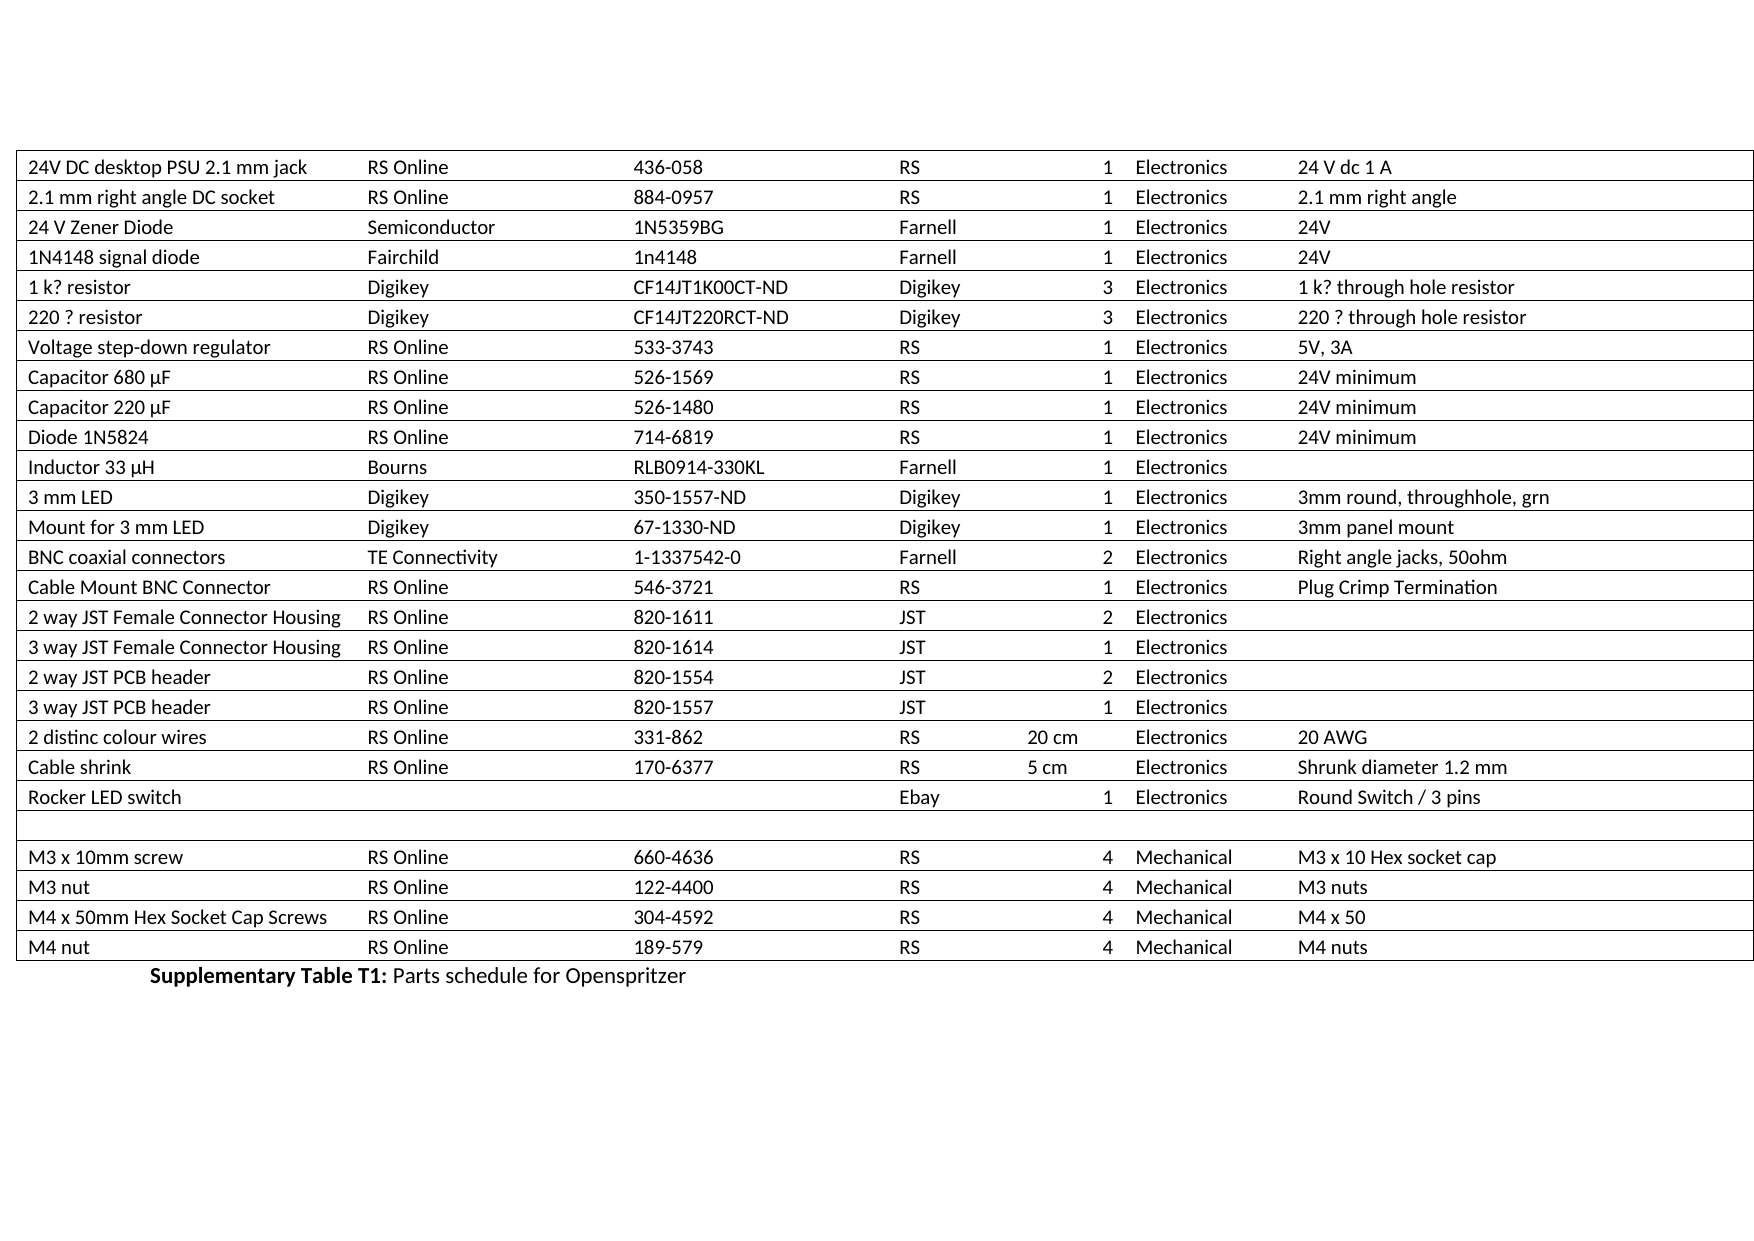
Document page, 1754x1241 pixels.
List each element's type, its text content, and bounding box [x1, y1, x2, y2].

table_cell JST [888, 691, 1016, 720]
table_cell 67-1330-ND [622, 511, 888, 540]
table_cell 1-1337542-0 [622, 541, 888, 570]
table_cell 1 [1016, 511, 1124, 540]
table_cell Digikey [356, 481, 622, 510]
table_cell Electronics [1124, 421, 1286, 450]
table_cell 1 [1016, 211, 1124, 240]
table_cell Electronics [1124, 361, 1286, 390]
table_cell Electronics [1124, 751, 1286, 780]
table_cell 1 [1016, 481, 1124, 510]
table_cell 2 [1016, 541, 1124, 570]
table_cell RS Online [356, 181, 622, 210]
table_cell RS [888, 901, 1016, 930]
table_cell 820-1614 [622, 631, 888, 660]
table_cell [1286, 691, 1753, 720]
table_cell RS Online [356, 691, 622, 720]
table_cell JST [888, 661, 1016, 690]
table_cell RS Online [356, 601, 622, 630]
table_cell [1124, 811, 1286, 840]
table_cell Electronics [1124, 181, 1286, 210]
table_cell JST [888, 601, 1016, 630]
table_cell Electronics [1124, 301, 1286, 330]
table_cell 526-1480 [622, 391, 888, 420]
table_cell RS Online [356, 391, 622, 420]
table_cell Electronics [1124, 151, 1286, 180]
table_cell Electronics [1124, 721, 1286, 750]
table_cell Rocker LED switch [17, 781, 622, 810]
table_cell RS Online [356, 751, 622, 780]
table_cell RS [888, 391, 1016, 420]
table_cell 24V minimum [1286, 421, 1753, 450]
table_cell 820-1611 [622, 601, 888, 630]
table_cell 1 [1016, 631, 1124, 660]
table_cell [1016, 811, 1124, 840]
table_cell 436-058 [622, 151, 888, 180]
table_cell 24V [1286, 211, 1753, 240]
table_cell [17, 811, 356, 840]
table_cell Inductor 33 µH [17, 451, 356, 480]
table_cell Cable Mount BNC Connector [17, 571, 356, 600]
table_cell 660-4636 [622, 841, 888, 870]
table_cell [622, 811, 888, 840]
table_cell 4 [1016, 901, 1124, 930]
table_cell 1 [1016, 151, 1124, 180]
table_cell 714-6819 [622, 421, 888, 450]
table_cell M3 x 10 Hex socket cap [1286, 841, 1753, 870]
table_cell M4 nut [17, 931, 356, 960]
table_cell Electronics [1124, 661, 1286, 690]
table_cell Farnell [888, 241, 1016, 270]
table_cell CF14JT1K00CT-ND [622, 271, 888, 300]
table_cell [1286, 811, 1753, 840]
table_cell Fairchild [356, 241, 622, 270]
table_cell Shrunk diameter 1.2 mm [1286, 751, 1753, 780]
table_cell 3 [1016, 271, 1124, 300]
table_cell RS Online [356, 151, 622, 180]
table_cell 20 cm [1016, 721, 1124, 750]
table_cell RS Online [356, 931, 622, 960]
table_cell RS Online [356, 721, 622, 750]
table_cell RS [888, 181, 1016, 210]
table_cell Mechanical [1124, 871, 1286, 900]
table_cell M4 x 50 [1286, 901, 1753, 930]
table_cell 2 distinc colour wires [17, 721, 356, 750]
table_cell Right angle jacks, 50ohm [1286, 541, 1753, 570]
table_cell 1 [1016, 451, 1124, 480]
table_cell Electronics [1124, 571, 1286, 600]
table_cell 4 [1016, 871, 1124, 900]
table_cell 1 [1016, 571, 1124, 600]
table_cell 220 ? resistor [17, 301, 356, 330]
table_cell Diode 1N5824 [17, 421, 356, 450]
table_cell 546-3721 [622, 571, 888, 600]
table_cell Electronics [1124, 391, 1286, 420]
table_cell M3 nuts [1286, 871, 1753, 900]
table_cell 3mm panel mount [1286, 511, 1753, 540]
table_cell 5V, 3A [1286, 331, 1753, 360]
table_cell RS [888, 361, 1016, 390]
table_cell Digikey [356, 511, 622, 540]
table_cell Electronics [1124, 451, 1286, 480]
table_cell Digikey [356, 301, 622, 330]
table_cell [356, 811, 622, 840]
table_cell 4 [1016, 841, 1124, 870]
table_cell Electronics [1124, 271, 1286, 300]
table_cell Round Switch / 3 pins [1286, 781, 1753, 810]
table_cell Farnell [888, 211, 1016, 240]
table_cell M4 nuts [1286, 931, 1753, 960]
table_cell BNC coaxial connectors [17, 541, 356, 570]
table_cell Capacitor 680 µF [17, 361, 356, 390]
text Supplementary Table T1: Parts schedule for Openspritzer [150, 961, 1604, 989]
table_cell RS [888, 871, 1016, 900]
table_cell [1286, 601, 1753, 630]
table_cell Electronics [1124, 781, 1286, 810]
table_cell 1 [1016, 691, 1124, 720]
table_cell 20 AWG [1286, 721, 1753, 750]
table_cell 1 k? through hole resistor [1286, 271, 1753, 300]
table_cell 24V minimum [1286, 391, 1753, 420]
table_cell 122-4400 [622, 871, 888, 900]
table_cell 350-1557-ND [622, 481, 888, 510]
table_cell Digikey [888, 271, 1016, 300]
table_cell 1 [1016, 241, 1124, 270]
table_cell RS Online [356, 331, 622, 360]
table_cell Electronics [1124, 331, 1286, 360]
table_cell 331-862 [622, 721, 888, 750]
table_cell [1286, 661, 1753, 690]
table_cell 884-0957 [622, 181, 888, 210]
table_cell Mechanical [1124, 931, 1286, 960]
table_cell 1 [1016, 361, 1124, 390]
table_cell Digikey [888, 301, 1016, 330]
table_cell M4 x 50mm Hex Socket Cap Screws [17, 901, 356, 930]
table_cell Digikey [888, 481, 1016, 510]
table_cell 820-1557 [622, 691, 888, 720]
table_cell Cable shrink [17, 751, 356, 780]
table_cell Mount for 3 mm LED [17, 511, 356, 540]
table_cell 533-3743 [622, 331, 888, 360]
table_cell [888, 811, 1016, 840]
table_cell RS Online [356, 871, 622, 900]
table_cell Electronics [1124, 601, 1286, 630]
table_cell Voltage step-down regulator [17, 331, 356, 360]
table_cell RS [888, 571, 1016, 600]
table_cell Electronics [1124, 211, 1286, 240]
table_cell RS Online [356, 901, 622, 930]
table_cell 1N5359BG [622, 211, 888, 240]
table_cell 24V DC desktop PSU 2.1 mm jack [17, 151, 356, 180]
table_cell RS [888, 151, 1016, 180]
table_cell Electronics [1124, 481, 1286, 510]
table_cell Digikey [888, 511, 1016, 540]
table_cell 1 [1016, 331, 1124, 360]
table_cell RS [888, 751, 1016, 780]
table_cell 220 ? through hole resistor [1286, 301, 1753, 330]
table_cell RS [888, 331, 1016, 360]
table_cell [622, 781, 888, 810]
table_cell Electronics [1124, 241, 1286, 270]
table_cell Bourns [356, 451, 622, 480]
table_cell 3mm round, throughhole, grn [1286, 481, 1753, 510]
table_cell 189-579 [622, 931, 888, 960]
table_cell 1 [1016, 181, 1124, 210]
table_cell RS Online [356, 571, 622, 600]
table_cell 3 way JST PCB header [17, 691, 356, 720]
table_cell 24 V dc 1 A [1286, 151, 1753, 180]
table_cell RS Online [356, 631, 622, 660]
table_cell Ebay [888, 781, 1016, 810]
table_cell RS [888, 721, 1016, 750]
table_cell 2 way JST PCB header [17, 661, 356, 690]
table_cell 170-6377 [622, 751, 888, 780]
table_cell Electronics [1124, 541, 1286, 570]
table_cell TE Connectivity [356, 541, 622, 570]
table_cell 3 way JST Female Connector Housing [17, 631, 356, 660]
table_cell Mechanical [1124, 901, 1286, 930]
table_cell 304-4592 [622, 901, 888, 930]
table_cell 24 V Zener Diode [17, 211, 356, 240]
table_cell CF14JT220RCT-ND [622, 301, 888, 330]
table_cell 1N4148 signal diode [17, 241, 356, 270]
table_cell Electronics [1124, 631, 1286, 660]
table_cell 1 [1016, 781, 1124, 810]
table_cell RS [888, 931, 1016, 960]
table_cell 4 [1016, 931, 1124, 960]
table_cell Capacitor 220 µF [17, 391, 356, 420]
table_cell M3 nut [17, 871, 356, 900]
table_cell 2.1 mm right angle DC socket [17, 181, 356, 210]
table_cell 5 cm [1016, 751, 1124, 780]
table_cell 2.1 mm right angle [1286, 181, 1753, 210]
table_cell M3 x 10mm screw [17, 841, 356, 870]
table_cell 24V minimum [1286, 361, 1753, 390]
table_cell 3 mm LED [17, 481, 356, 510]
table_cell RS Online [356, 361, 622, 390]
table_cell 2 way JST Female Connector Housing [17, 601, 356, 630]
table_cell [1286, 631, 1753, 660]
table_cell Digikey [356, 271, 622, 300]
table_cell Mechanical [1124, 841, 1286, 870]
table_cell 24V [1286, 241, 1753, 270]
table_cell 2 [1016, 661, 1124, 690]
table_cell RS Online [356, 421, 622, 450]
table_cell 2 [1016, 601, 1124, 630]
table_cell 3 [1016, 301, 1124, 330]
table_cell Farnell [888, 541, 1016, 570]
table_cell RS Online [356, 661, 622, 690]
table_cell Farnell [888, 451, 1016, 480]
table_cell RS Online [356, 841, 622, 870]
table_cell 1n4148 [622, 241, 888, 270]
table_cell [1286, 451, 1753, 480]
table_cell RS [888, 421, 1016, 450]
table_cell 820-1554 [622, 661, 888, 690]
table_cell RS [888, 841, 1016, 870]
table_cell JST [888, 631, 1016, 660]
table_cell RLB0914-330KL [622, 451, 888, 480]
table_cell Electronics [1124, 511, 1286, 540]
table_cell 526-1569 [622, 361, 888, 390]
table_cell Semiconductor [356, 211, 622, 240]
table_cell 1 [1016, 421, 1124, 450]
table_cell Electronics [1124, 691, 1286, 720]
table_cell 1 k? resistor [17, 271, 356, 300]
table_cell Plug Crimp Termination [1286, 571, 1753, 600]
table_cell 1 [1016, 391, 1124, 420]
